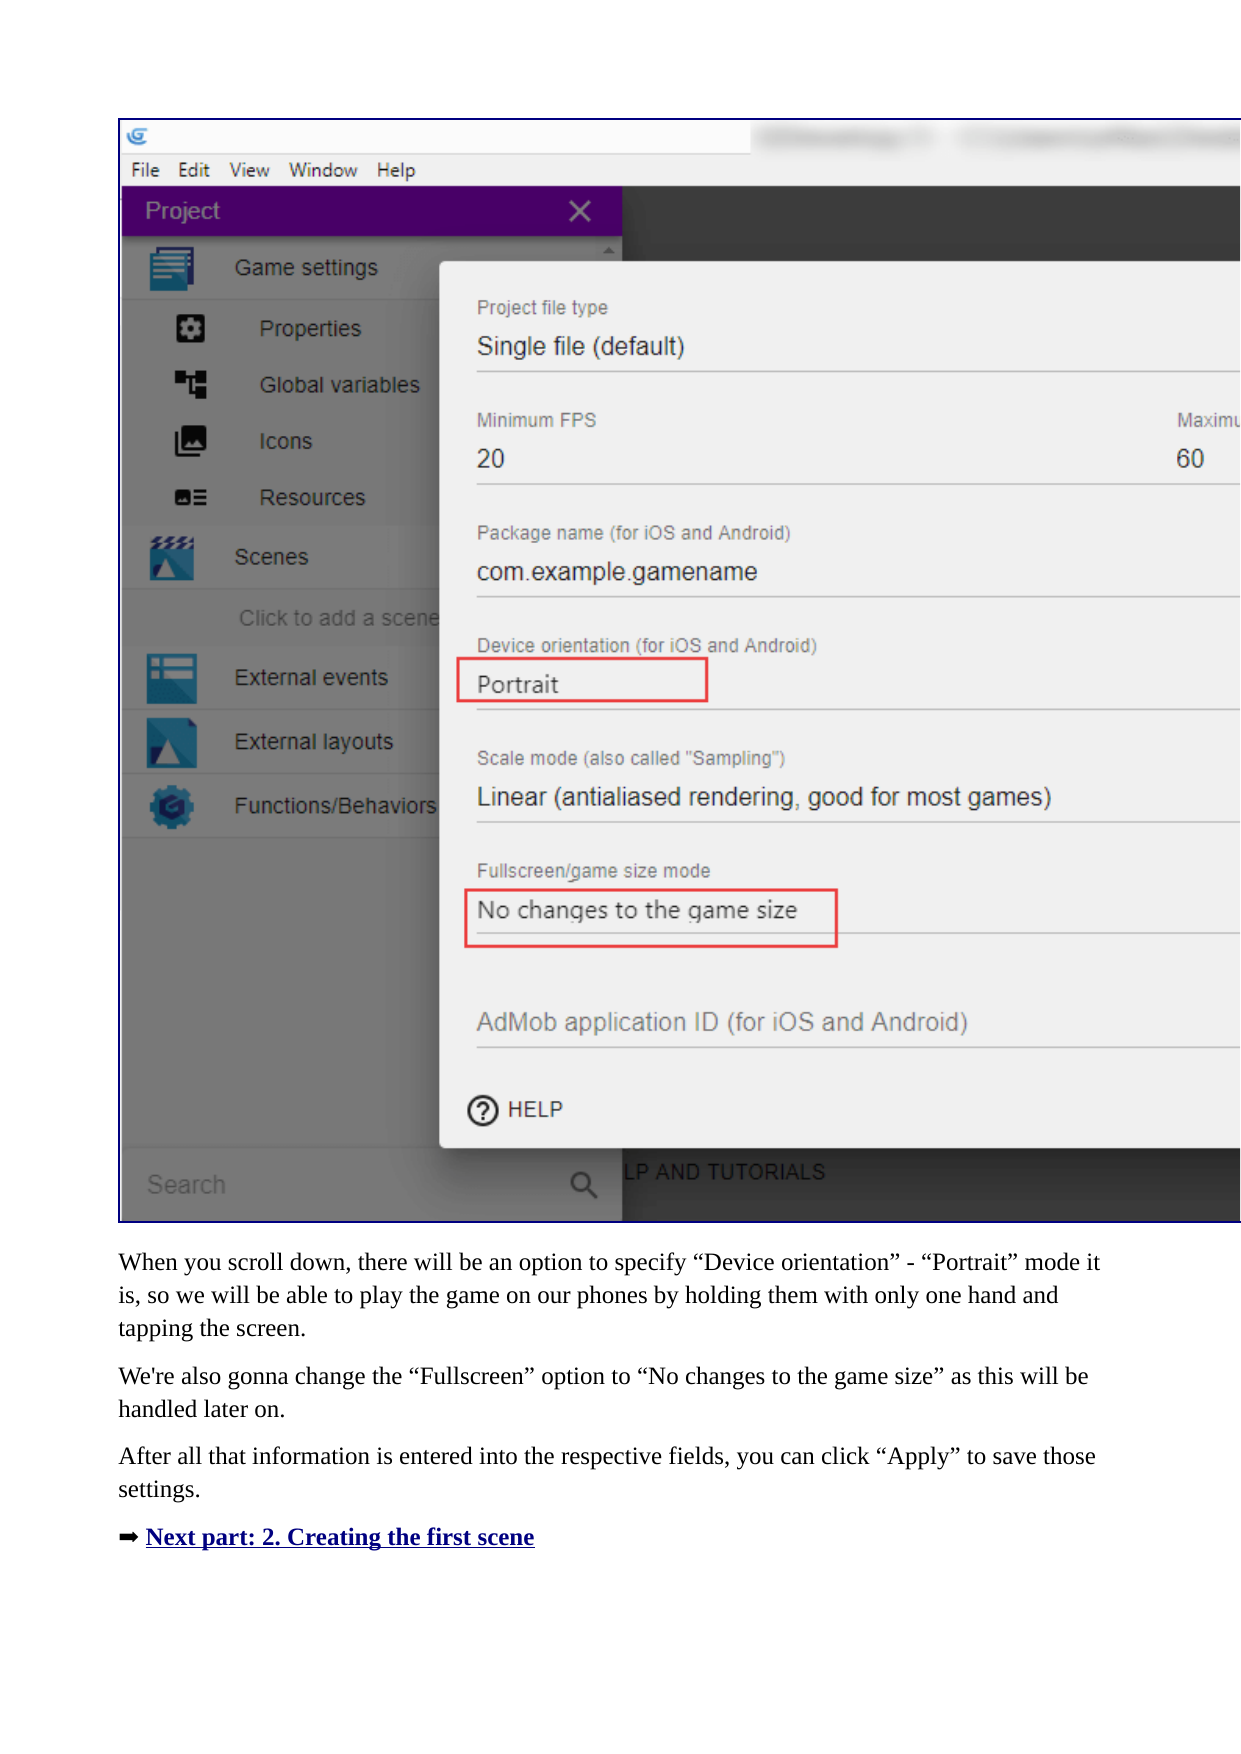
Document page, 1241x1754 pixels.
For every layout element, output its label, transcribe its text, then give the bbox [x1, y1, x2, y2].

text When you scroll down, there will be an option to specify “Device orientation” - “Portrait” mode it is, so we will be able to play the game on our phones by holding them with only one hand and tapping the screen. [118, 1247, 1122, 1342]
text ➡️ Next part: 2. Creating the first scene [118, 1522, 1122, 1551]
text After all that information is entered into the respective fields, you can click “Apply” to save those settings. [118, 1441, 1122, 1503]
picture [120, 120, 1241, 1221]
text We're also gonna change the “Fullscreen” option to “No changes to the game size” as this will be handled later on. [118, 1361, 1122, 1422]
